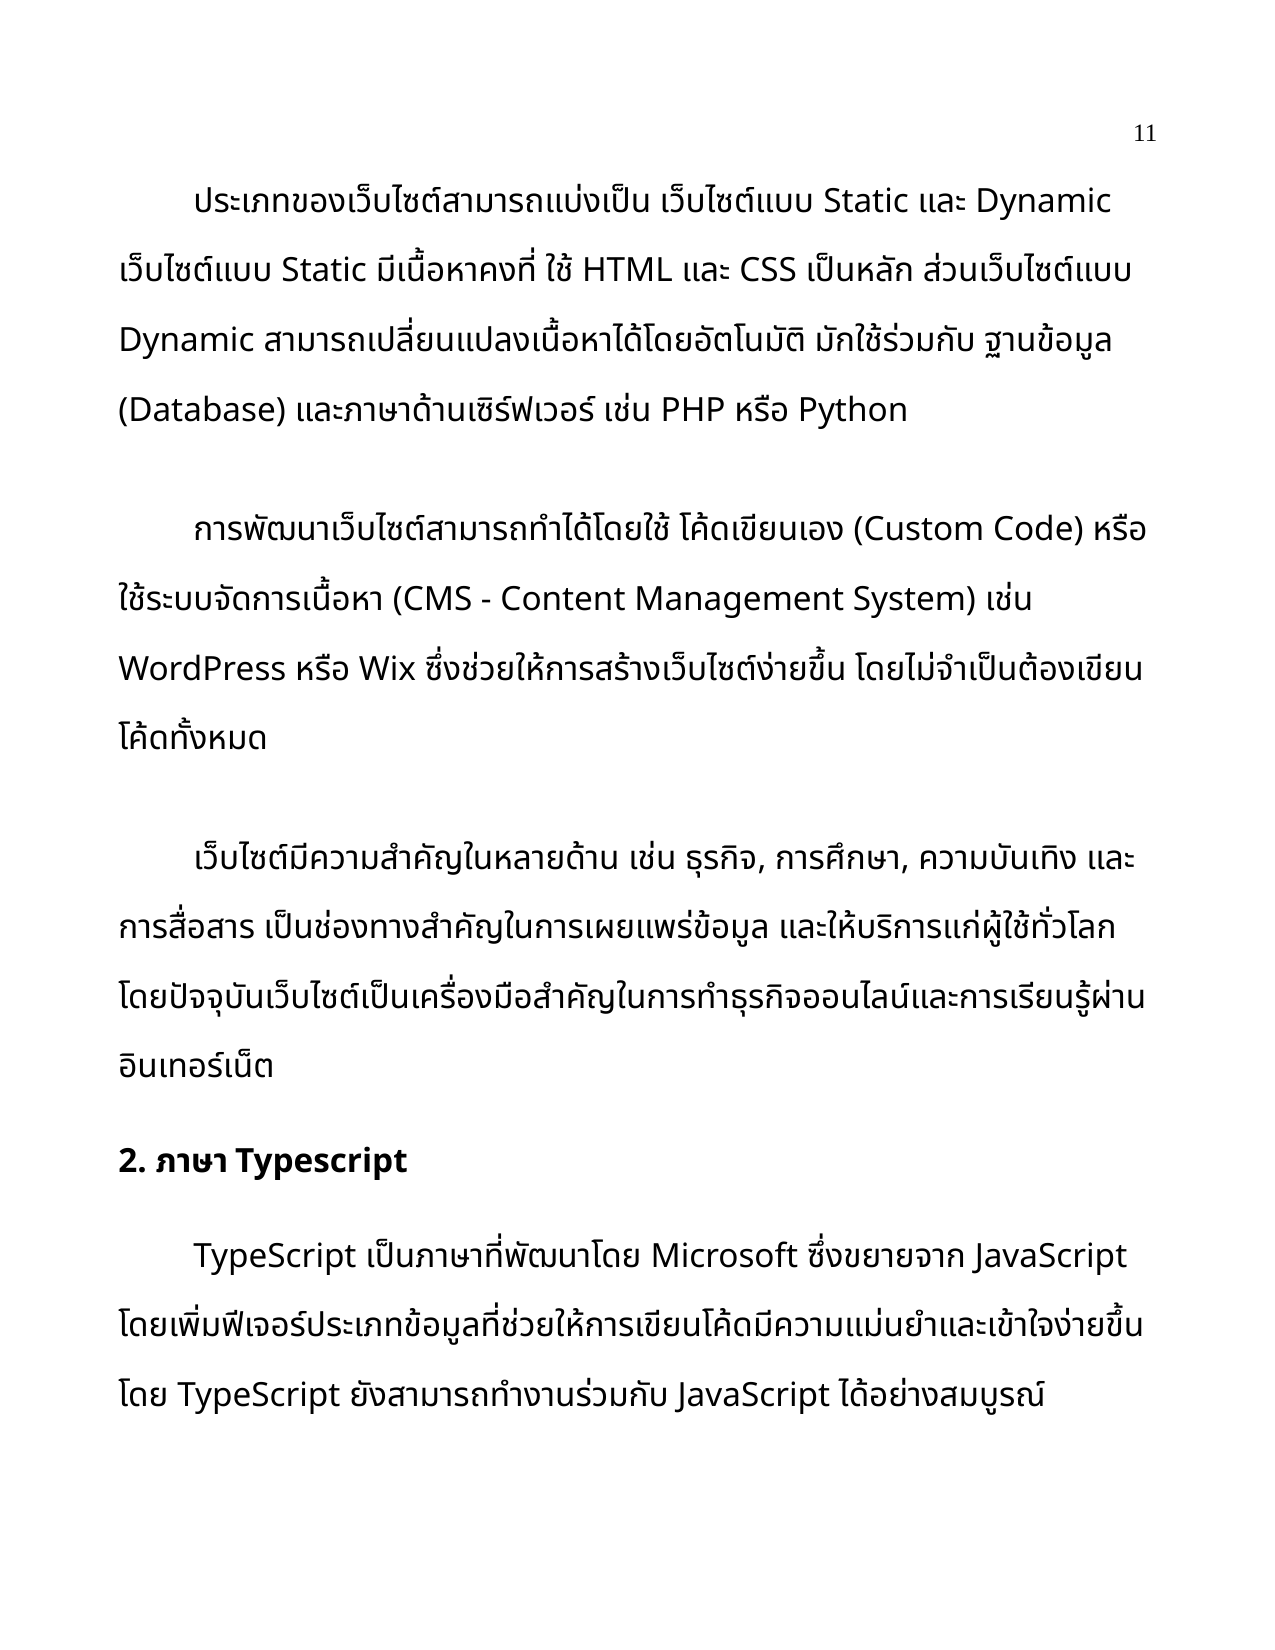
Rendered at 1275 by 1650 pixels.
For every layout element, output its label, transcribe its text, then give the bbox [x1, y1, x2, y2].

text 2. ภาษาTypescript [118, 1137, 1157, 1187]
text TypeScript เป็นภาษาที่พัฒนาโดย Microsoft ซึ่งขยายจาก JavaScript โดยเพิ่มฟีเจอร์ประเภทข้อมูลที่ช่วยให้การเขียนโค้ดมีความแม่นยำและเข้าใจง่ายขึ้น โดย TypeScript ยังสามารถทำงานร่วมกับ JavaScript ได้อย่างสมบูรณ์ [118, 1232, 1157, 1421]
text เว็บไซต์มีความสำคัญในหลายด้าน เช่น ธุรกิจ, การศึกษา, ความบันเทิง และการสื่อสาร เป็นช่องทางสำคัญในการเผยแพร่ข้อมูล และให้บริการแก่ผู้ใช้ทั่วโลก โดยปัจจุบันเว็บไซต์เป็นเครื่องมือสำคัญในการทำธุรกิจออนไลน์และการเรียนรู้ผ่านอินเทอร์เน็ต [118, 834, 1157, 1093]
text การพัฒนาเว็บไซต์สามารถทำได้โดยใช้ โค้ดเขียนเอง (Custom Code) หรือใช้ระบบจัดการเนื้อหา (CMS - Content Management System) เช่น WordPress หรือ Wix ซึ่งช่วยให้การสร้างเว็บไซต์ง่ายขึ้น โดยไม่จำเป็นต้องเขียนโค้ดทั้งหมด [118, 505, 1157, 765]
text ประเภทของเว็บไซต์สามารถแบ่งเป็น เว็บไซต์แบบ Static และ Dynamic เว็บไซต์แบบ Static มีเนื้อหาคงที่ ใช้ HTML และ CSS เป็นหลัก ส่วนเว็บไซต์แบบ Dynamic สามารถเปลี่ยนแปลงเนื้อหาได้โดยอัตโนมัติ มักใช้ร่วมกับ ฐานข้อมูล (Database) และภาษาด้านเซิร์ฟเวอร์ เช่น PHP หรือ Python [118, 176, 1157, 436]
